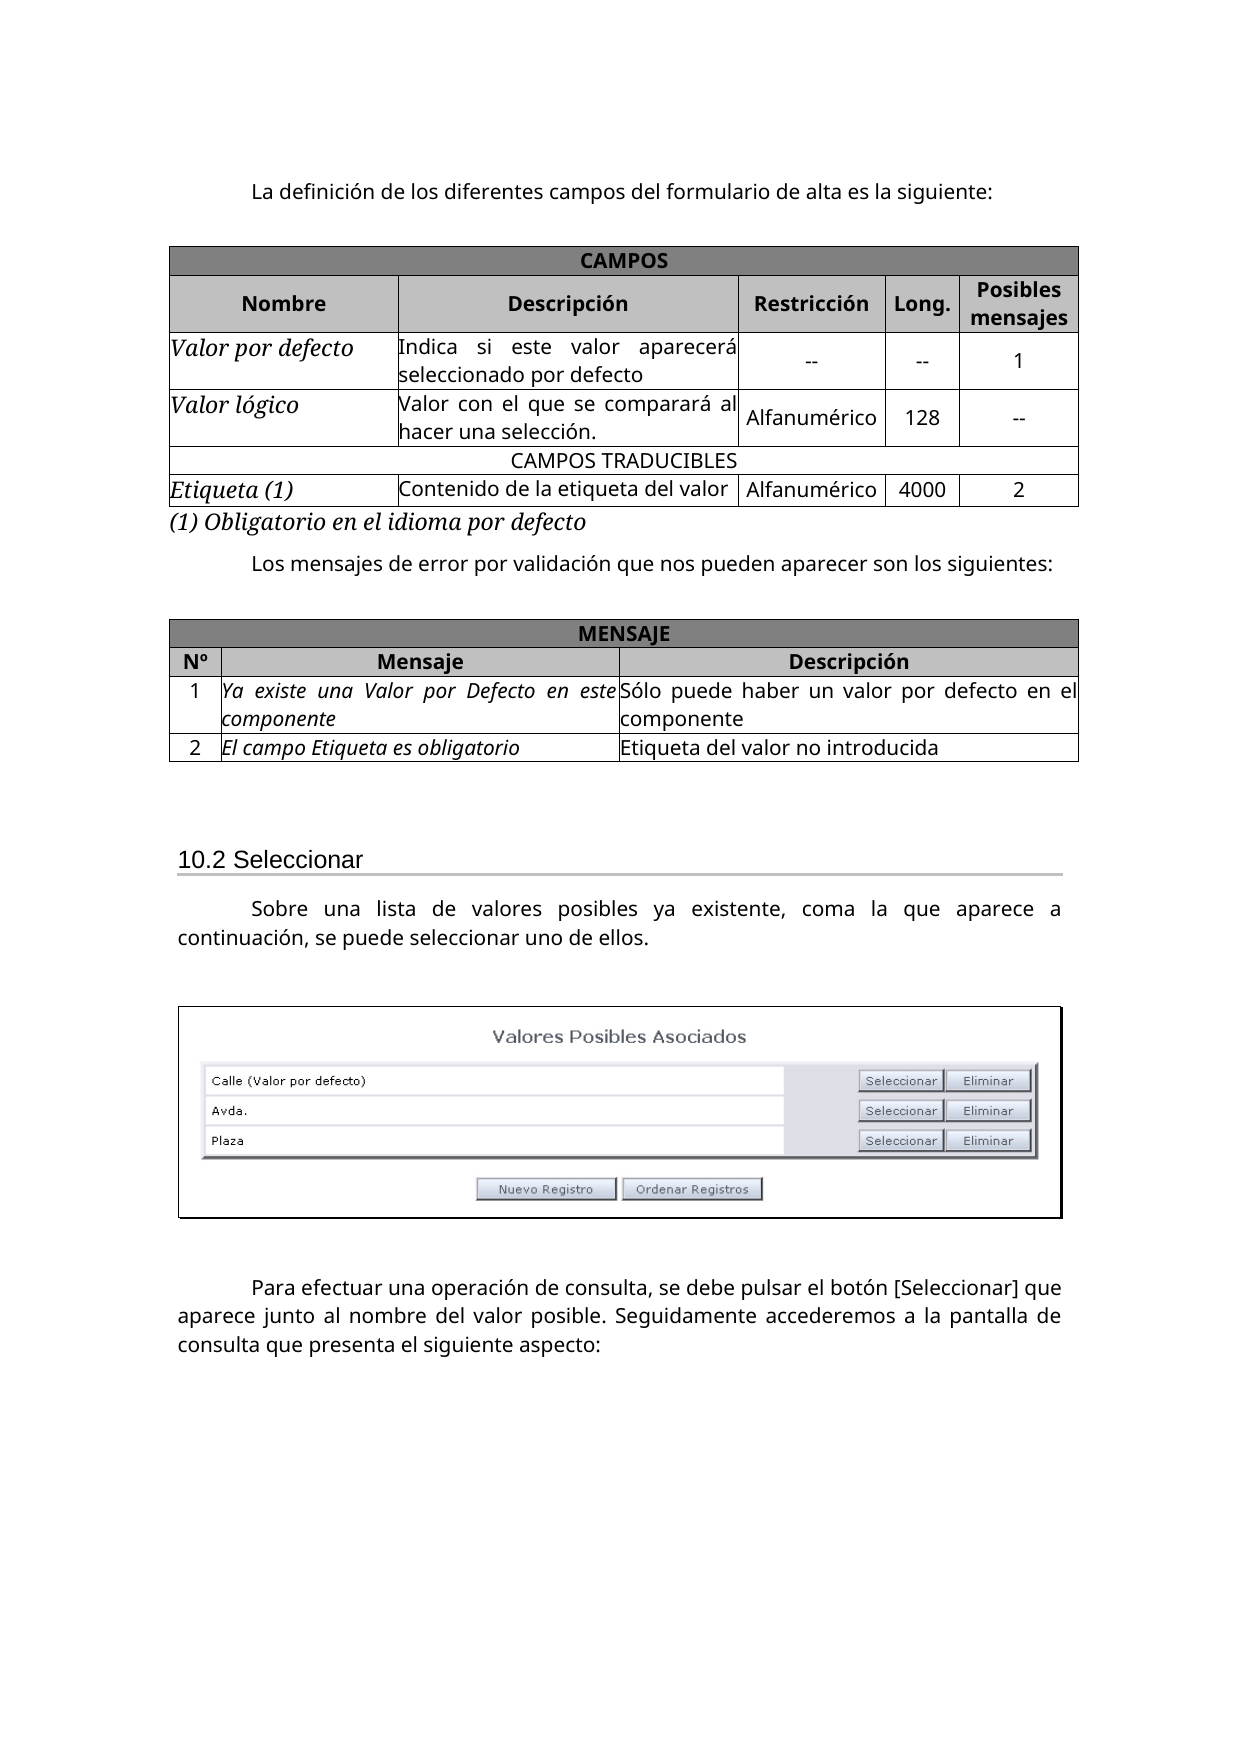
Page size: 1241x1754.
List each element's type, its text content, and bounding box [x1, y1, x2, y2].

table_cell -- [886, 333, 959, 389]
table_cell Valor por defecto [170, 333, 398, 389]
table_cell El campo Etiqueta es obligatorio [222, 734, 619, 761]
text Sobre una lista de valores posibles ya existente, coma la que aparece a continuación, se puede seleccionar uno de ellos. [177, 894, 1063, 951]
table_cell 1 [170, 677, 221, 733]
table_cell Descripción [399, 276, 738, 332]
table_cell Alfanumérico [739, 390, 885, 446]
table_cell Nombre [170, 276, 398, 332]
table_cell Valor lógico [170, 390, 398, 446]
table_cell CAMPOS TRADUCIBLES [170, 447, 1078, 474]
table_cell Posibles mensajes [960, 276, 1078, 332]
table_cell 2 [170, 734, 221, 761]
table_cell Nº [170, 648, 221, 676]
table_cell -- [739, 333, 885, 389]
table_cell 2 [960, 475, 1078, 506]
table_cell Valor con el que se comparará al hacer una selección. [399, 390, 738, 446]
table_cell Indica si este valor aparecerá seleccionado por defecto [399, 333, 738, 389]
table_header CAMPOS [170, 247, 1078, 275]
subtitle 10.2 Seleccionar [177, 846, 1063, 873]
table_cell 4000 [886, 475, 959, 506]
text Los mensajes de error por validación que nos pueden aparecer son los siguientes: [177, 549, 1063, 578]
table_cell (1) Obligatorio en el idioma por defecto [169, 507, 1078, 537]
text La definición de los diferentes campos del formulario de alta es la siguiente: [177, 177, 1063, 205]
table_cell Contenido de la etiqueta del valor [399, 475, 738, 506]
table_cell Mensaje [222, 648, 619, 676]
table_cell Descripción [620, 648, 1078, 676]
table_cell Sólo puede haber un valor por defecto en el componente [620, 677, 1078, 733]
table_cell 1 [960, 333, 1078, 389]
table_cell 128 [886, 390, 959, 446]
table_cell Restricción [739, 276, 885, 332]
text Para efectuar una operación de consulta, se debe pulsar el botón [Seleccionar] que aparece junto al nombre del valor posible. Seguidamente accederemos a la pantalla de consulta que presenta el siguiente aspecto: [177, 1273, 1063, 1358]
picture [194, 1014, 1045, 1209]
table_cell Alfanumérico [739, 475, 885, 506]
table_cell Etiqueta (1) [170, 475, 398, 506]
table_cell Long. [886, 276, 959, 332]
table_cell -- [960, 390, 1078, 446]
table_cell Ya existe una Valor por Defecto en este componente [222, 677, 619, 733]
table_header MENSAJE [170, 620, 1078, 647]
table_cell Etiqueta del valor no introducida [620, 734, 1078, 761]
